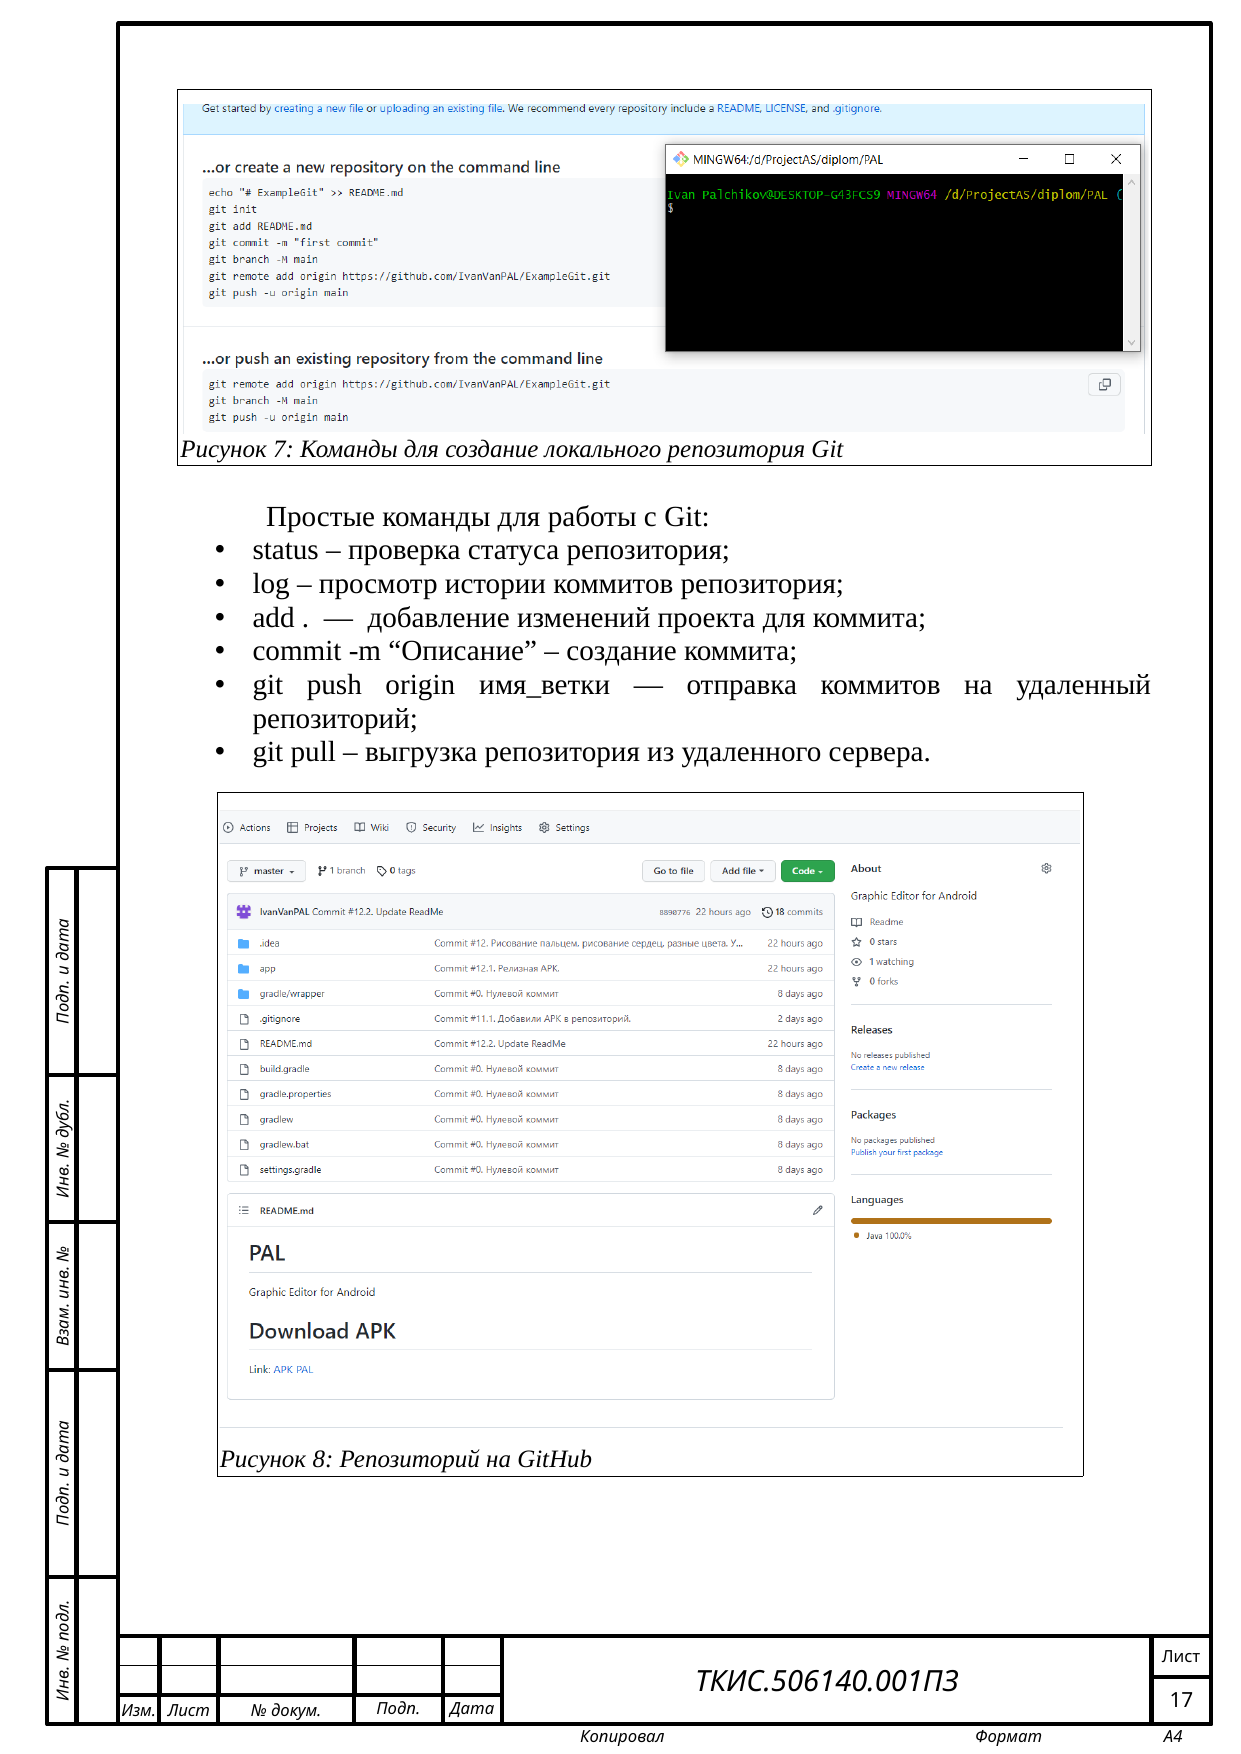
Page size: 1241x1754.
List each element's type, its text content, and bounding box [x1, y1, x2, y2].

list [218, 793, 1083, 1476]
text Рисунок 7: Команды для создание локального репозитория Git [180, 434, 1149, 462]
list git push origin имя_ветки — отправка коммитов на удаленный репозиторий; [215, 667, 1152, 734]
list log – просмотр истории коммитов репозитория; [215, 566, 1152, 600]
picture [219, 807, 1080, 1445]
picture [180, 104, 1149, 434]
list status – проверка статуса репозитория; [215, 532, 1152, 566]
list add . — добавление изменений проекта для коммита; [215, 600, 1152, 633]
list Рисунок 8: Репозиторий на GitHub [219, 1445, 1080, 1473]
list git pull – выгрузка репозитория из удаленного сервера. [215, 734, 1152, 768]
list commit -m “Описание” – cоздание коммита; [215, 633, 1152, 667]
text Простые команды для работы с Git: [177, 499, 1152, 532]
